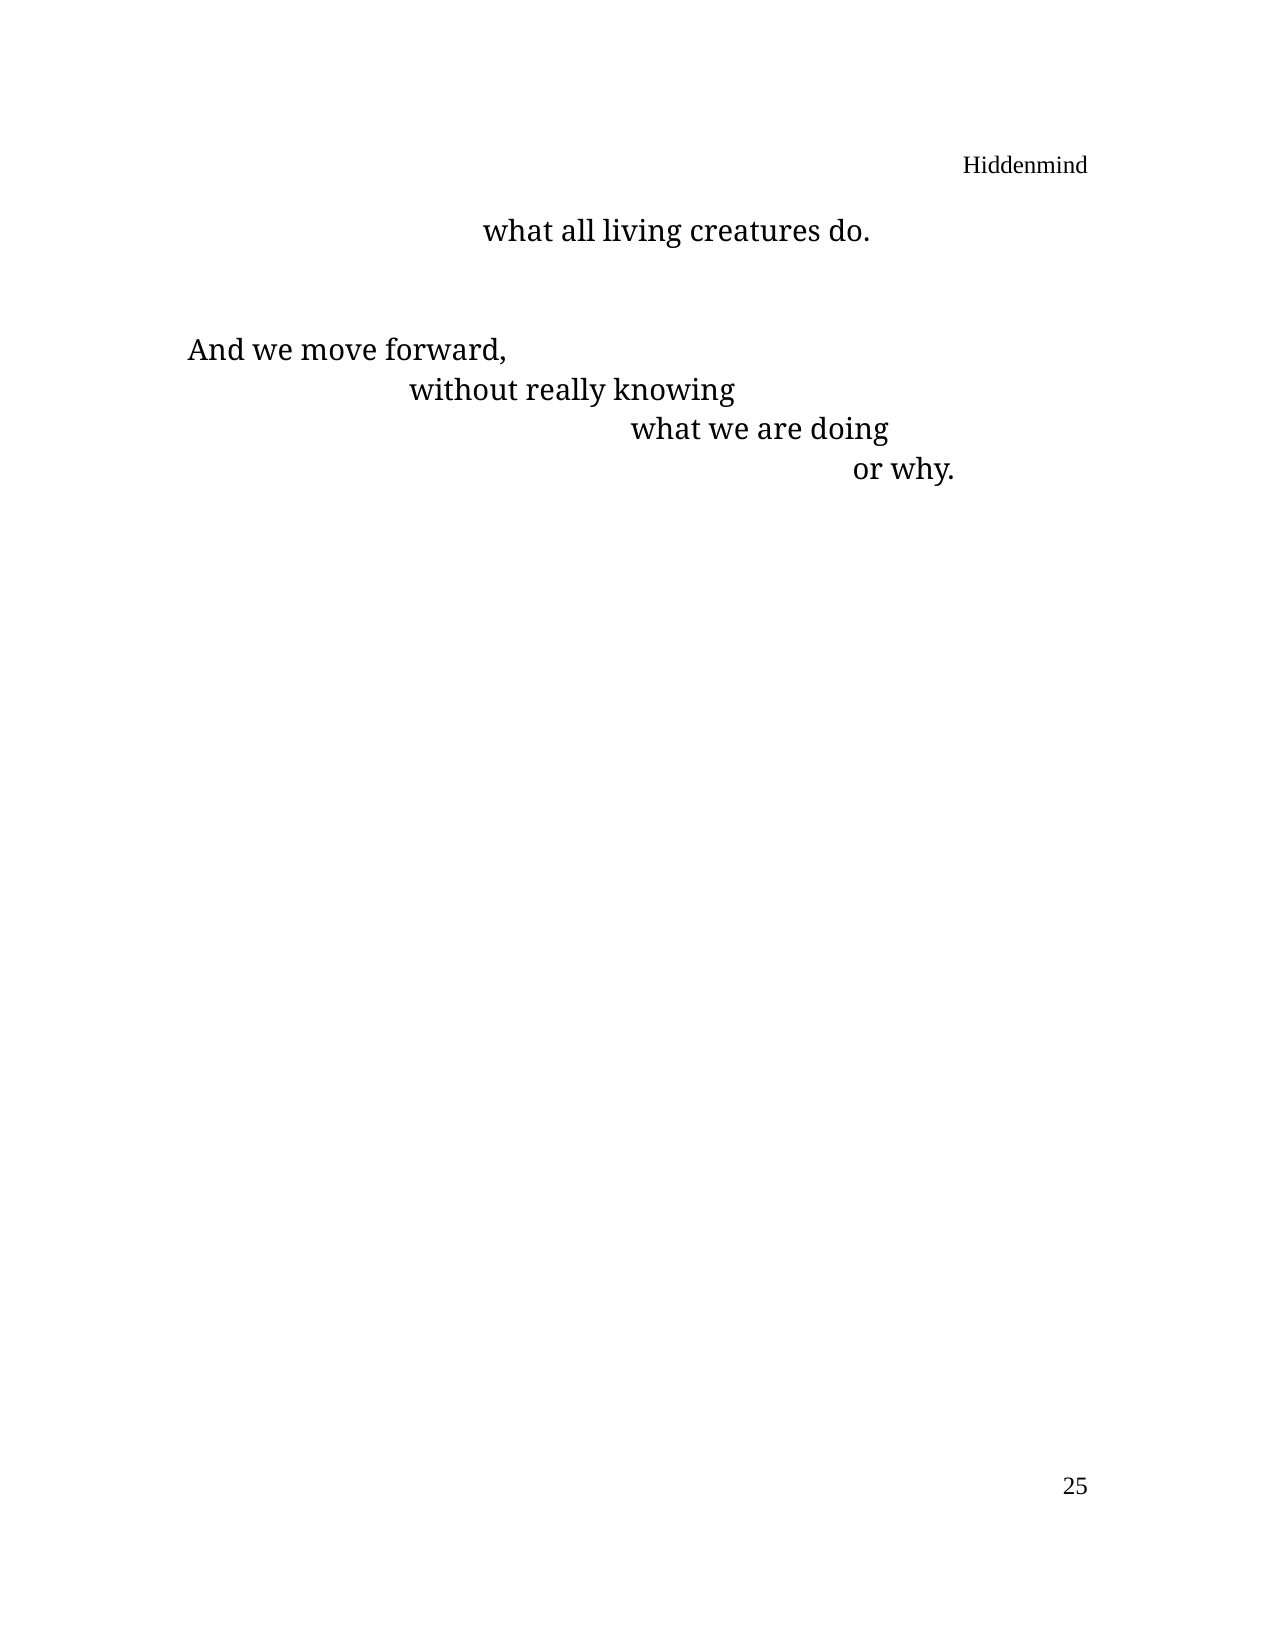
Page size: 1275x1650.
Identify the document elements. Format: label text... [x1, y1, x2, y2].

text And we move forward, [187, 329, 1087, 369]
text without really knowing [187, 369, 1087, 408]
text what all living creatures do. [187, 210, 1087, 250]
text what we are doing [187, 408, 1087, 448]
text or why. [187, 448, 1087, 488]
